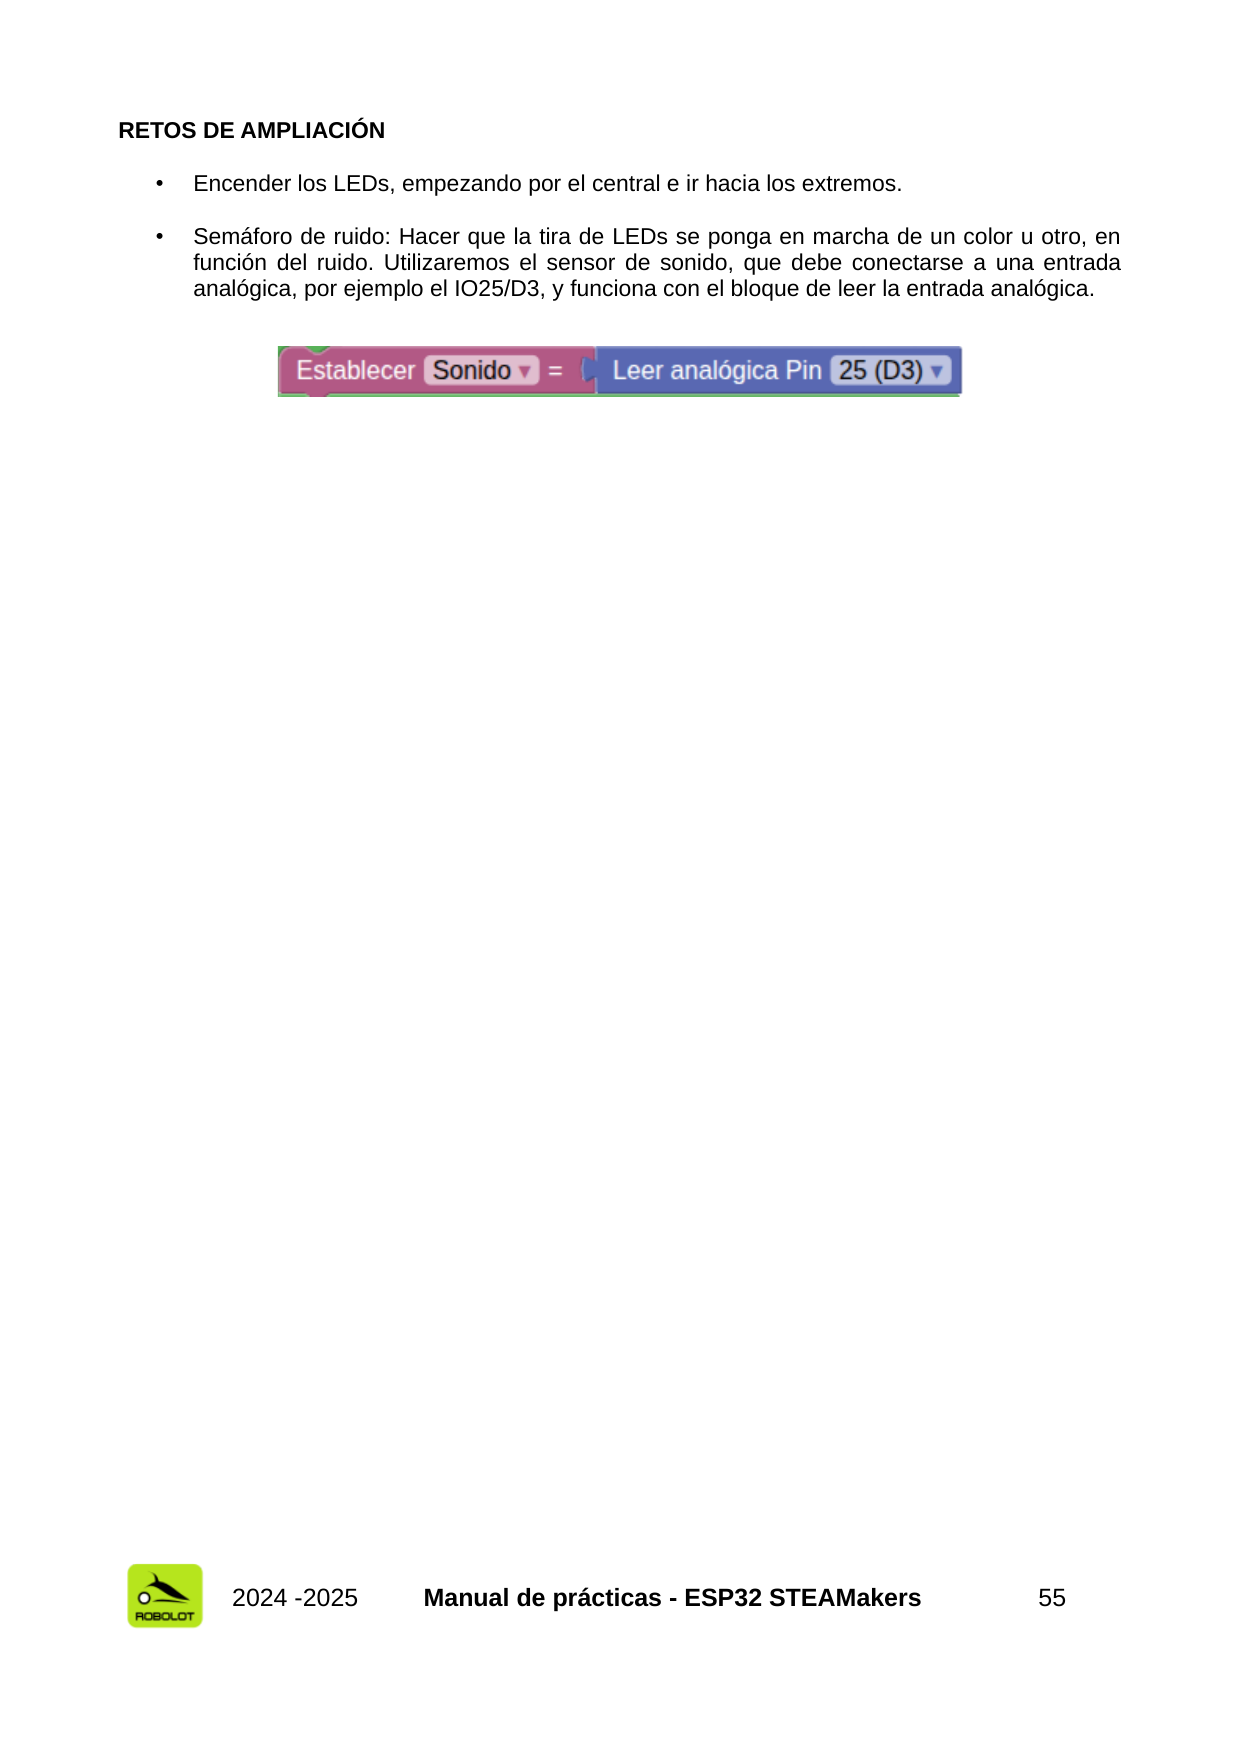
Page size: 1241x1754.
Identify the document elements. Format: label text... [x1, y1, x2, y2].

text RETOS DE AMPLIACIÓN [118, 117, 1122, 144]
list Encender los LEDs, empezando por el central e ir hacia los extremos. [156, 170, 1122, 196]
picture [126, 1563, 205, 1631]
picture [277, 346, 963, 397]
list Semáforo de ruido: Hacer que la tira de LEDs se ponga en marcha de un color u otro, en función del ruido. Utilizaremos el sensor de sonido, que debe conectarse a una entrada analógica, por ejemplo el IO25/D3, y funciona con el bloque de leer la entrada analógica. [156, 223, 1122, 302]
